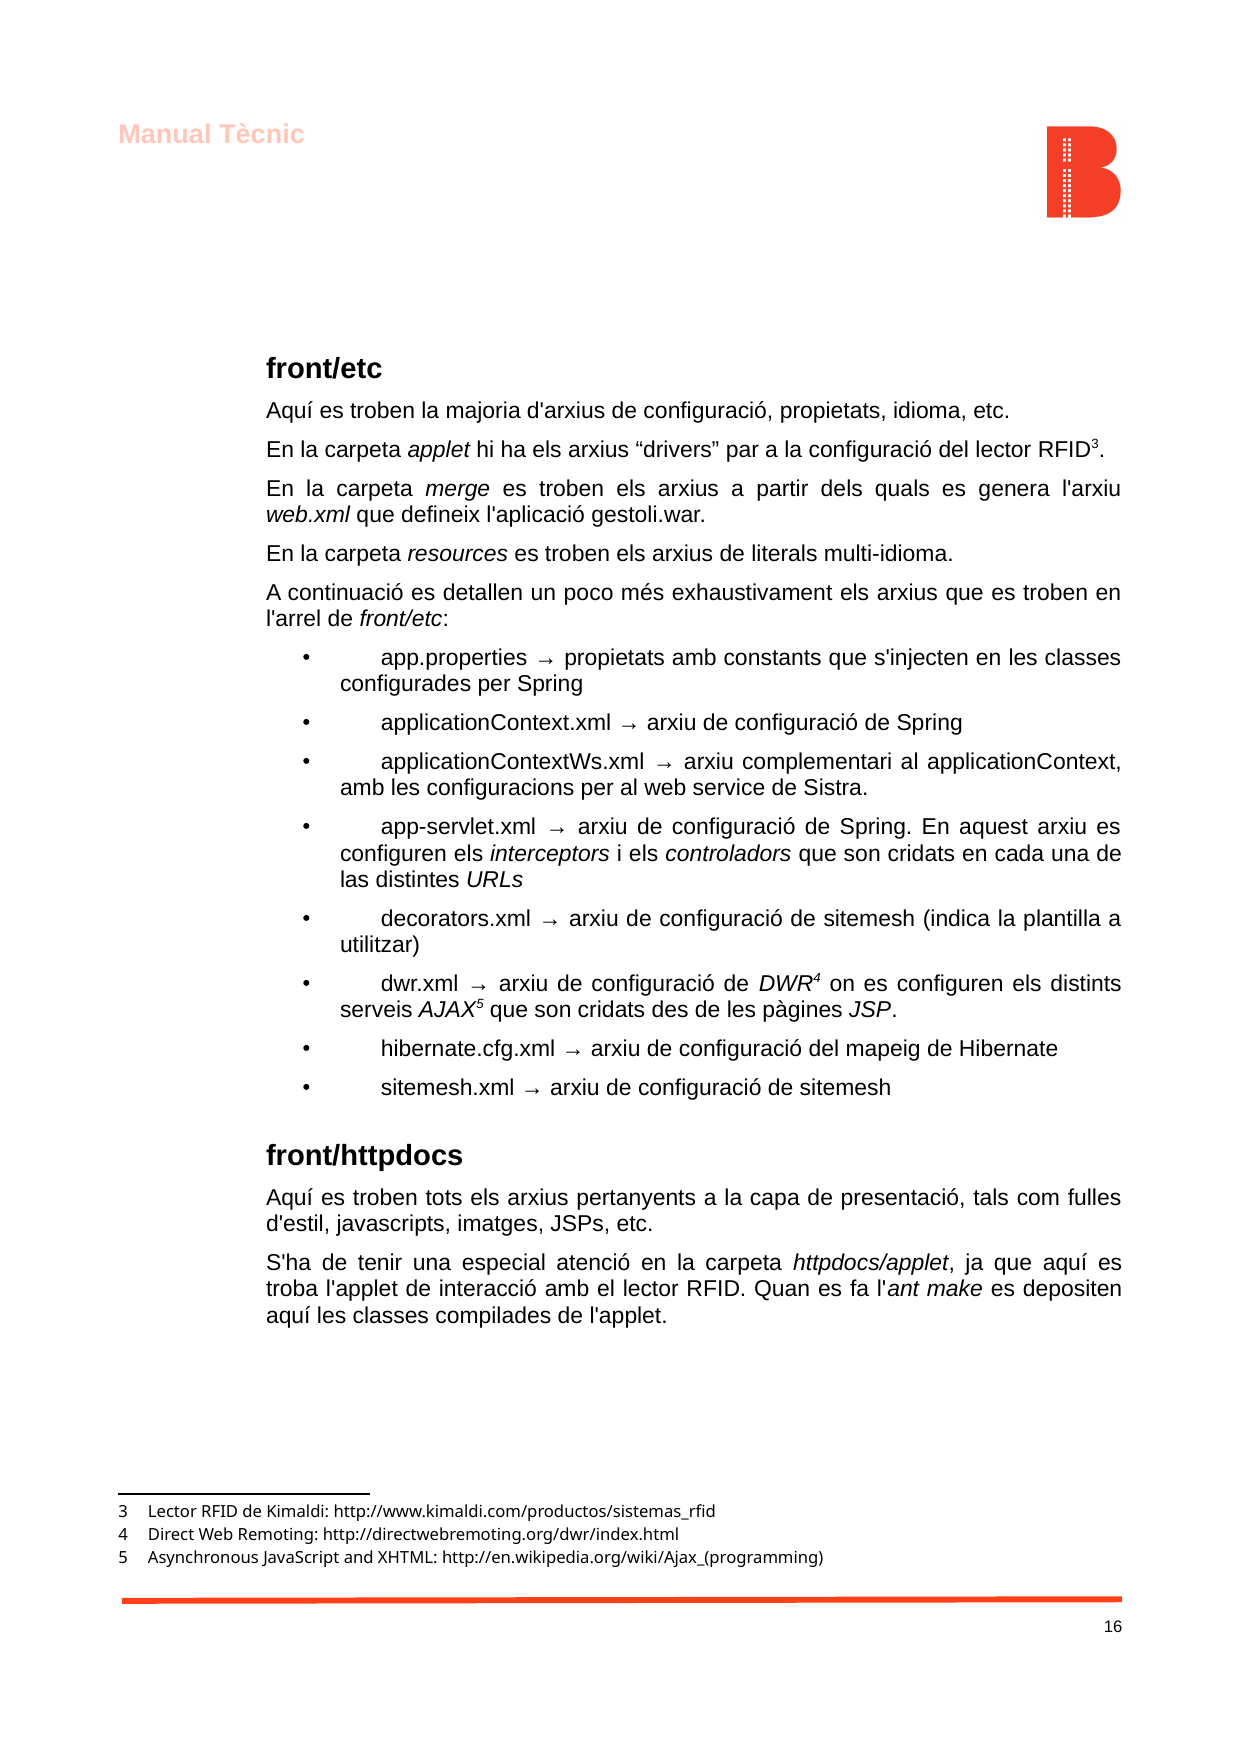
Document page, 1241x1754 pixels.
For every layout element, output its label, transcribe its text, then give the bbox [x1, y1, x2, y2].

text Lector RFID de Kimaldi: http://www.kimaldi.com/productos/sistemas_rfid [118, 1500, 1122, 1523]
list applicationContextWs.xml → arxiu complementari al applicationContext, amb les configuracions per al web service de Sistra. [302, 748, 1122, 801]
text En la carpeta merge es troben els arxius a partir dels quals es genera l'arxiu web.xml que defineix l'aplicació gestoli.war. [266, 474, 1122, 527]
list S'ha de tenir una especial atenció en la carpeta httpdocs/applet, ja que aquí es troba l'applet de interacció amb el lector RFID. Quan es fa l'ant make es depositen aquí les classes compilades de l'applet. [266, 1249, 1122, 1328]
text A continuació es detallen un poco més exhaustivament els arxius que es troben en l'arrel de front/etc: [266, 579, 1122, 631]
text En la carpeta resources es troben els arxius de literals multi-idioma. [266, 540, 1122, 566]
list app.properties → propietats amb constants que s'injecten en les classes configurades per Spring [302, 644, 1122, 697]
subtitle front/httpdocs [266, 1138, 1122, 1171]
list sitemesh.xml → arxiu de configuració de sitemesh [302, 1074, 1122, 1100]
list decorators.xml → arxiu de configuració de sitemesh (indica la plantilla a utilitzar) [302, 905, 1122, 957]
list dwr.xml → arxiu de configuració de DWR on es configuren els distints serveis AJAX que son cridats des de les pàgines JSP. [302, 970, 1122, 1023]
text Aquí es troben la majoria d'arxius de configuració, propietats, idioma, etc. [266, 397, 1122, 423]
subtitle front/etc [266, 351, 1122, 384]
list app-servlet.xml → arxiu de configuració de Spring. En aquest arxiu es configuren els interceptors i els controladors que son cridats en cada una de las distintes URLs [302, 813, 1122, 892]
list applicationContext.xml → arxiu de configuració de Spring [302, 709, 1122, 735]
text En la carpeta applet hi ha els arxius “drivers” par a la configuració del lector RFID. [266, 436, 1122, 462]
list Aquí es troben tots els arxius pertanyents a la capa de presentació, tals com fulles d'estil, javascripts, imatges, JSPs, etc. [266, 1184, 1122, 1237]
list Asynchronous JavaScript and XHTML: http://en.wikipedia.org/wiki/Ajax_(programming) [118, 1545, 1122, 1568]
list Direct Web Remoting: http://directwebremoting.org/dwr/index.html [118, 1523, 1122, 1545]
list hibernate.cfg.xml → arxiu de configuració del mapeig de Hibernate [302, 1035, 1122, 1061]
picture [1036, 124, 1130, 221]
